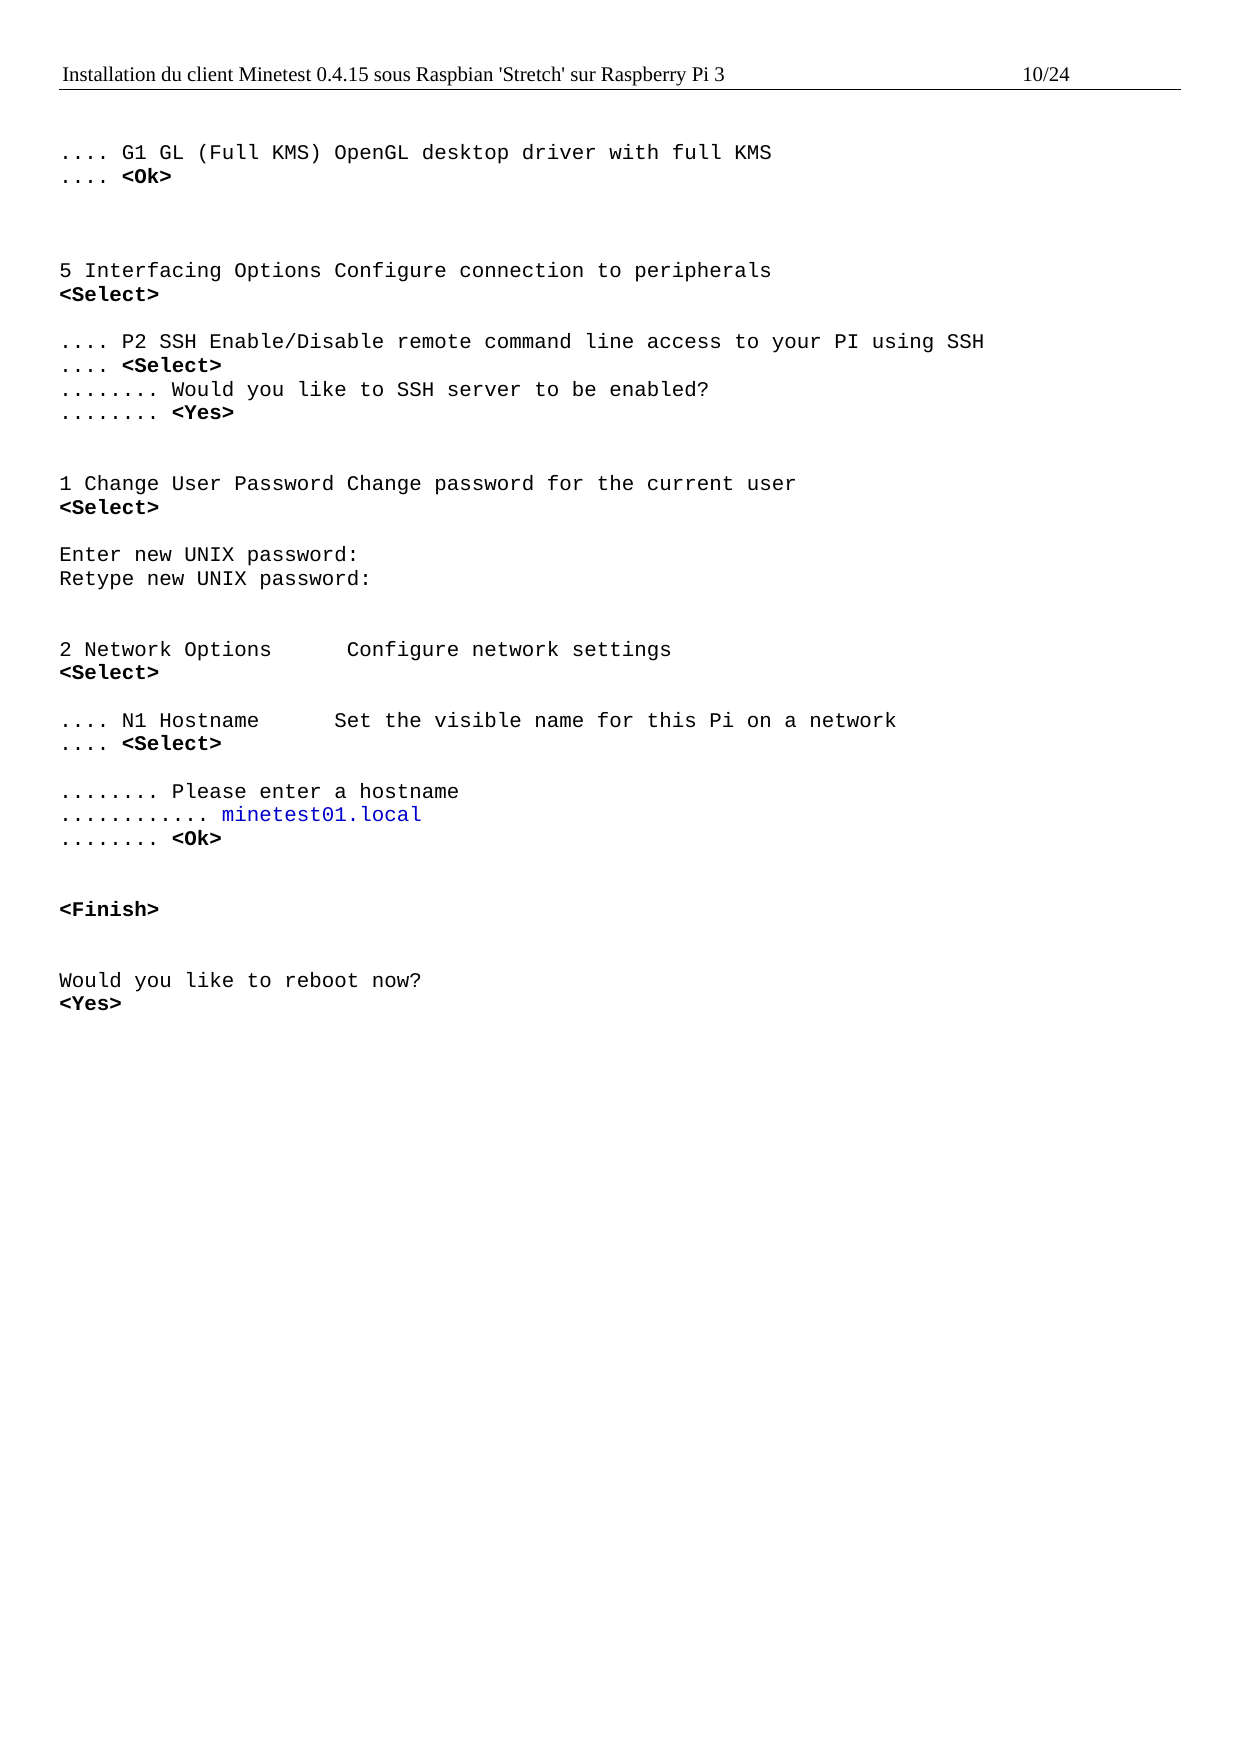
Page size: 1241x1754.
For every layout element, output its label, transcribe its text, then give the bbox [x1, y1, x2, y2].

text 2 Network Options Configure network settings [59, 639, 1181, 662]
text ............ minetest01.local [59, 804, 1181, 828]
text 1 Change User Password Change password for the current user [59, 473, 1181, 497]
text <Yes> [59, 993, 1181, 1017]
text ........ Please enter a hostname [59, 781, 1181, 804]
text <Select> [59, 662, 1181, 686]
text .... <Select> [59, 733, 1181, 757]
text ........ <Ok> [59, 828, 1181, 852]
text 5 Interfacing Options Configure connection to peripherals [59, 260, 1181, 284]
text Retype new UNIX password: [59, 568, 1181, 591]
text .... G1 GL (Full KMS) OpenGL desktop driver with full KMS [59, 142, 1181, 166]
text Would you like to reboot now? [59, 970, 1181, 993]
text Enter new UNIX password: [59, 544, 1181, 568]
text .... N1 Hostname Set the visible name for this Pi on a network [59, 710, 1181, 733]
text .... <Ok> [59, 166, 1181, 189]
text ........ Would you like to SSH server to be enabled? [59, 379, 1181, 402]
text .... <Select> [59, 355, 1181, 379]
text .... P2 SSH Enable/Disable remote command line access to your PI using SSH [59, 331, 1181, 355]
text ........ <Yes> [59, 402, 1181, 426]
text <Finish> [59, 899, 1181, 922]
text <Select> [59, 284, 1181, 308]
text <Select> [59, 497, 1181, 521]
